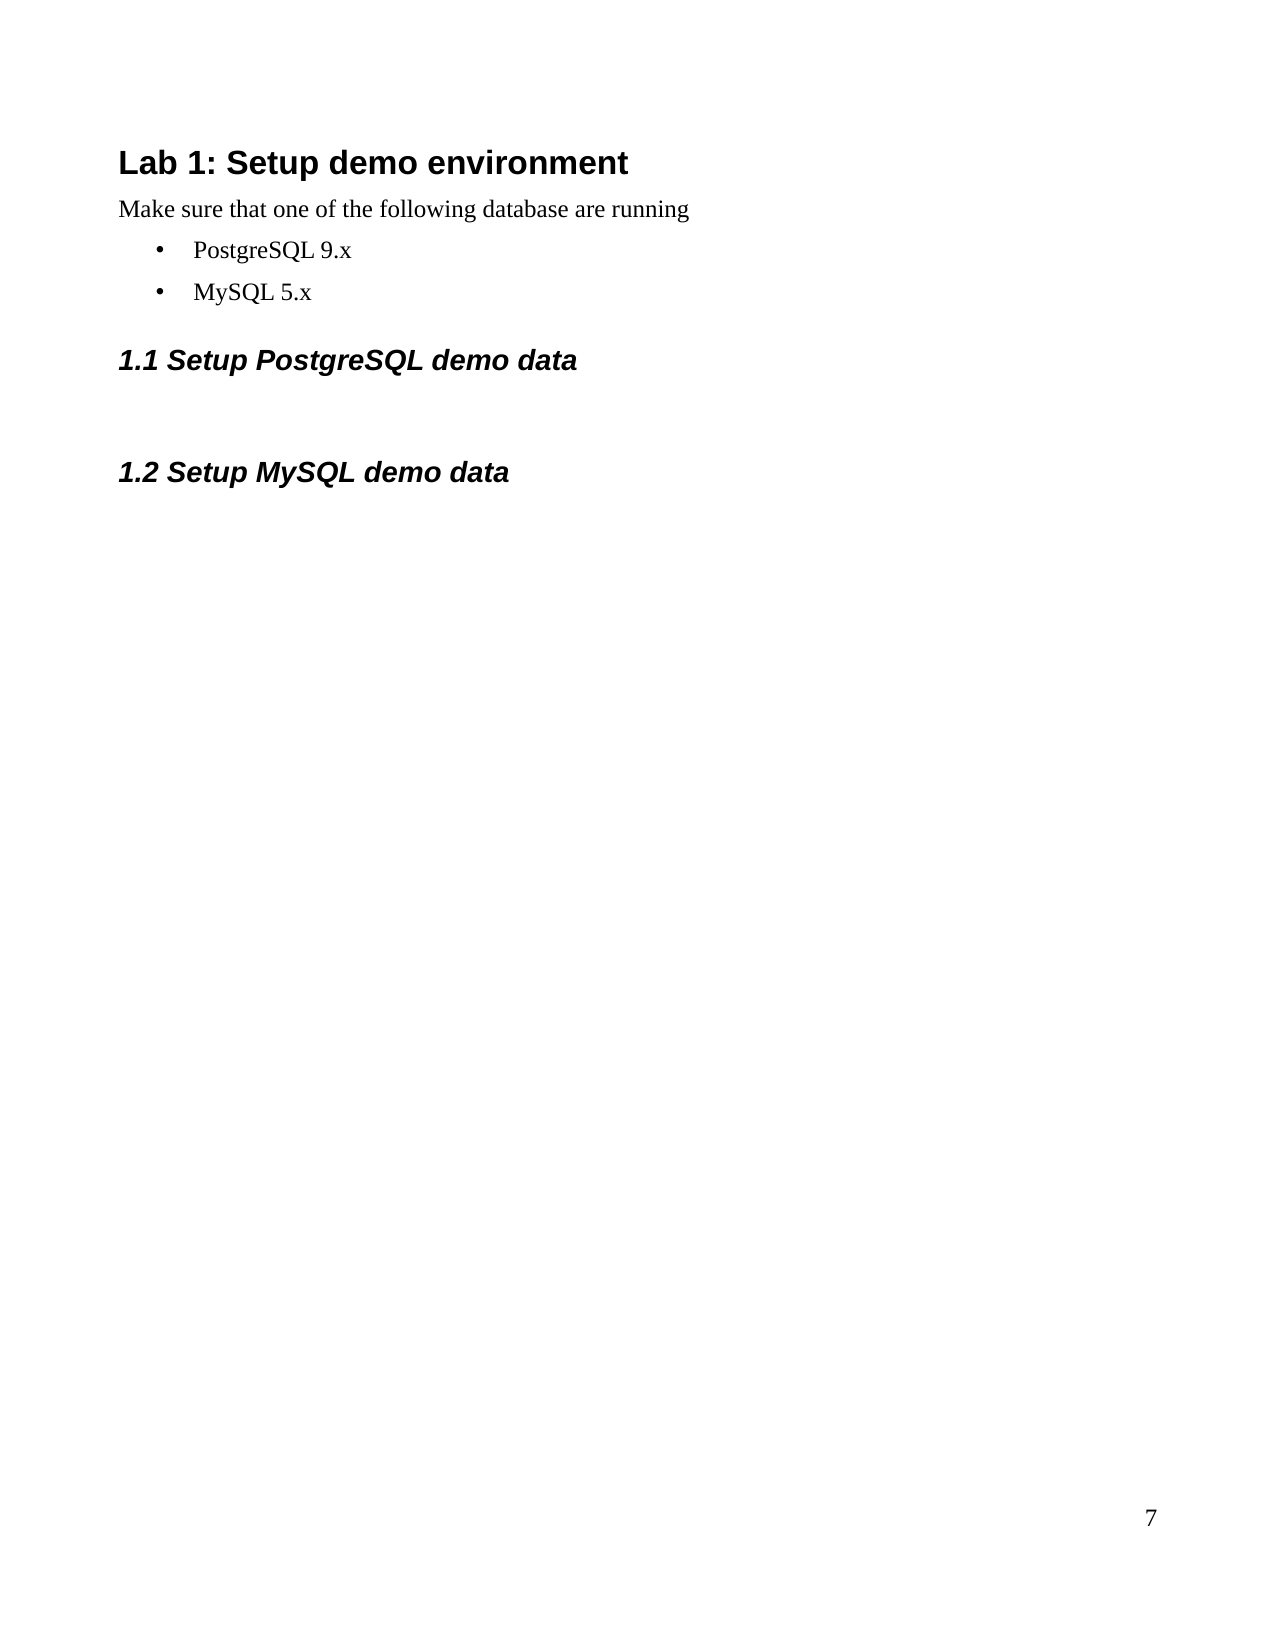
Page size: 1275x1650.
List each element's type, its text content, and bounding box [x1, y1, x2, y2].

subtitle Lab 1: Setup demo environment [118, 143, 1157, 182]
subtitle 1.1 Setup PostgreSQL demo data [118, 343, 1157, 377]
subtitle 1.2 Setup MySQL demo data [118, 455, 1157, 489]
list PostgreSQL 9.x [156, 236, 1157, 264]
list MySQL 5.x [156, 277, 1157, 306]
text Make sure that one of the following database are running [118, 194, 1157, 223]
